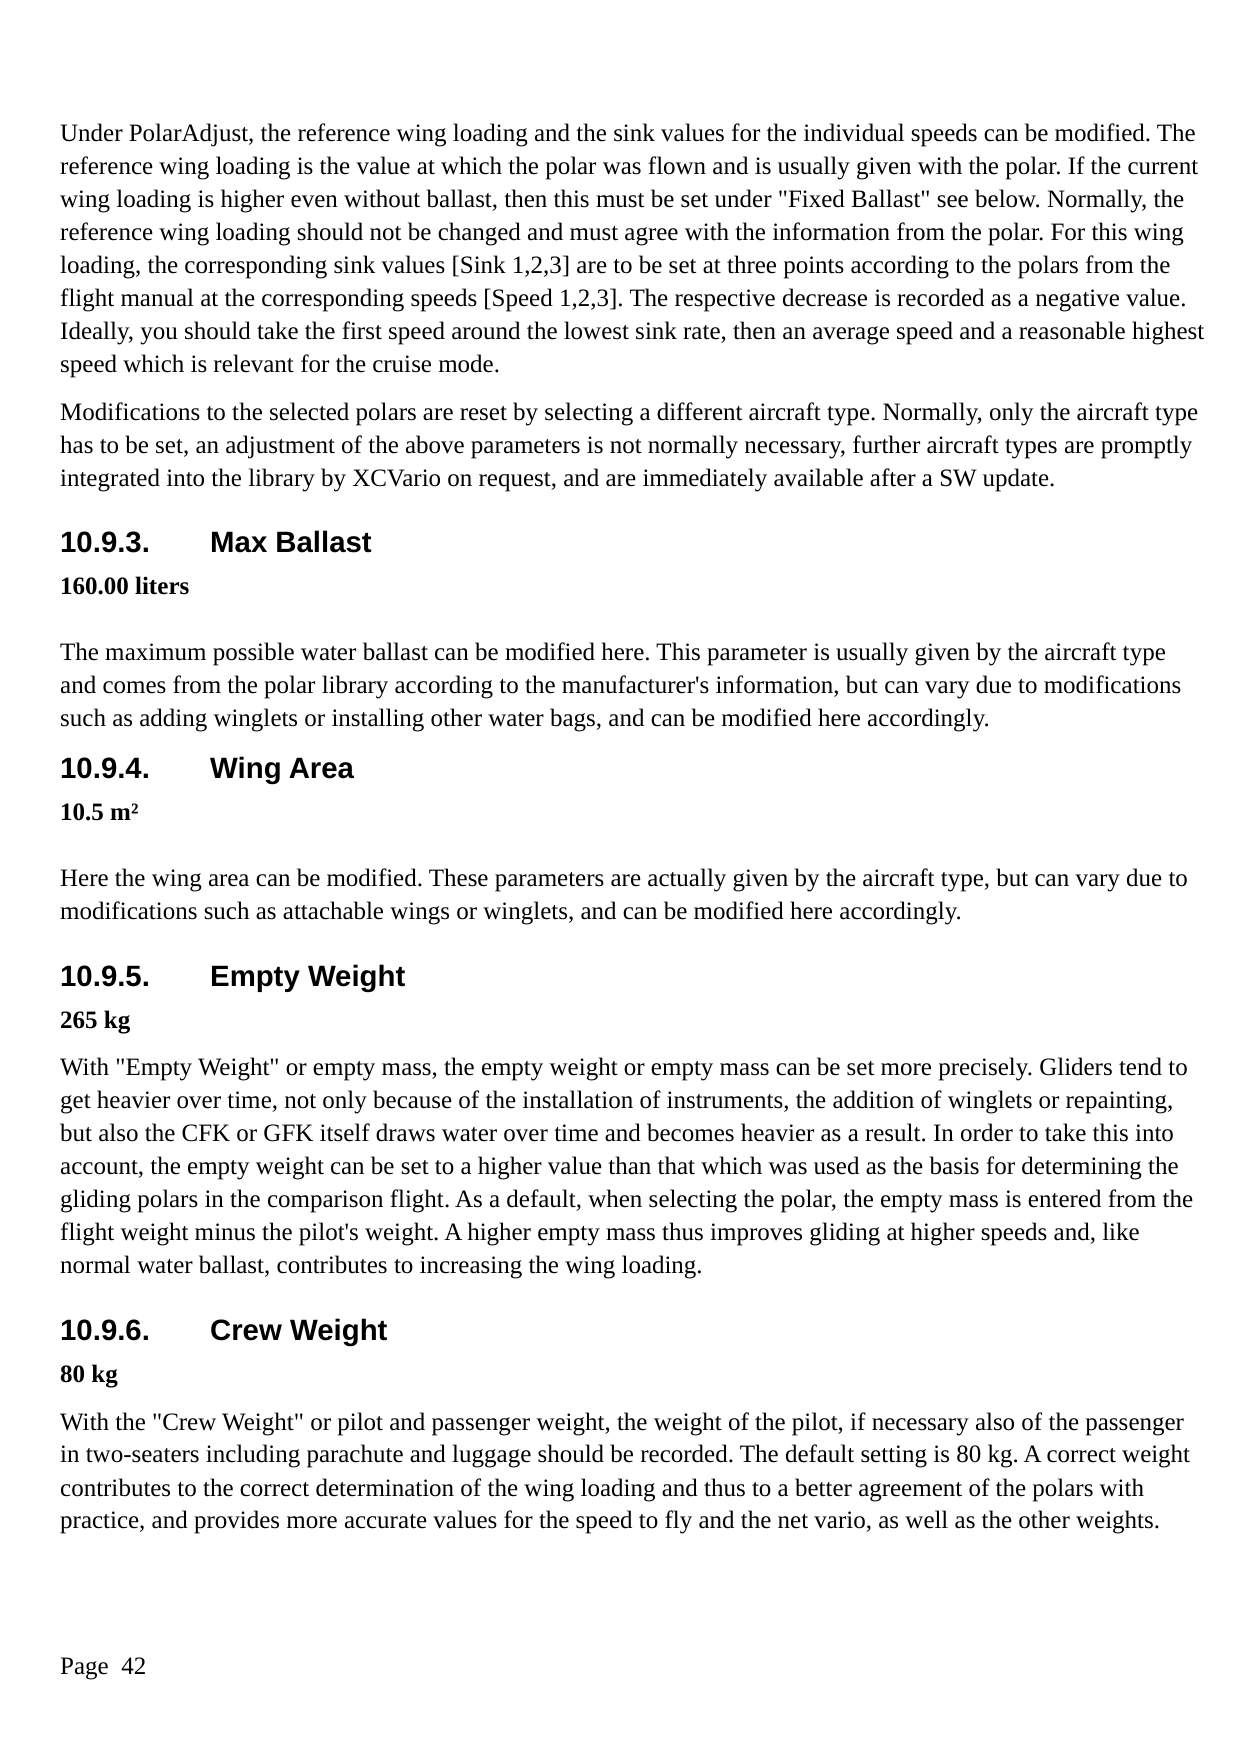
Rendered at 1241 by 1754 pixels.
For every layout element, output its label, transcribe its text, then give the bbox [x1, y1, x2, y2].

text Under PolarAdjust, the reference wing loading and the sink values for the individual speeds can be modified. The reference wing loading is the value at which the polar was flown and is usually given with the polar. If the current wing loading is higher even without ballast, then this must be set under "Fixed Ballast" see below. Normally, the reference wing loading should not be changed and must agree with the information from the polar. For this wing loading, the corresponding sink values [Sink 1,2,3] are to be set at three points according to the polars from the flight manual at the corresponding speeds [Speed 1,2,3]. The respective decrease is recorded as a negative value. Ideally, you should take the first speed around the lowest sink rate, then an average speed and a reasonable highest speed which is relevant for the cruise mode. [60, 118, 1207, 378]
text The maximum possible water ballast can be modified here. This parameter is usually given by the aircraft type and comes from the polar library according to the manufacturer's information, but can vary due to modifications such as adding winglets or installing other water bags, and can be modified here accordingly. [60, 637, 1207, 732]
text With "Empty Weight" or empty mass, the empty weight or empty mass can be set more precisely. Gliders tend to get heavier over time, not only because of the installation of instruments, the addition of winglets or repainting, but also the CFK or GFK itself draws water over time and becomes heavier as a result. In order to take this into account, the empty weight can be set to a higher value than that which was used as the basis for determining the gliding polars in the comparison flight. As a default, when selecting the polar, the empty mass is entered from the flight weight minus the pilot's weight. A higher empty mass thus improves gliding at higher speeds and, like normal water ballast, contributes to increasing the wing loading. [60, 1052, 1207, 1279]
text 80 kg [60, 1359, 1207, 1388]
text With the "Crew Weight" or pilot and passenger weight, the weight of the pilot, if necessary also of the passenger in two-seaters including parachute and luggage should be recorded. The default setting is 80 kg. A correct weight contributes to the correct determination of the wing loading and thus to a better agreement of the polars with practice, and provides more accurate values for the speed to fly and the net vario, as well as the other weights. [60, 1407, 1207, 1534]
text 160.00 liters [60, 571, 1207, 600]
subtitle Crew Weight [60, 1313, 1207, 1346]
text Here the wing area can be modified. These parameters are actually given by the aircraft type, but can vary due to modifications such as attachable wings or winglets, and can be modified here accordingly. [60, 863, 1207, 925]
text 10.5 m² [60, 797, 1207, 826]
subtitle Max Ballast [60, 525, 1207, 559]
text Modifications to the selected polars are reset by selecting a different aircraft type. Normally, only the aircraft type has to be set, an adjustment of the above parameters is not normally necessary, further aircraft types are promptly integrated into the library by XCVario on request, and are immediately available after a SW update. [60, 397, 1207, 492]
subtitle Wing Area [60, 751, 1207, 785]
subtitle Empty Weight [60, 958, 1207, 992]
text 265 kg [60, 1005, 1207, 1033]
